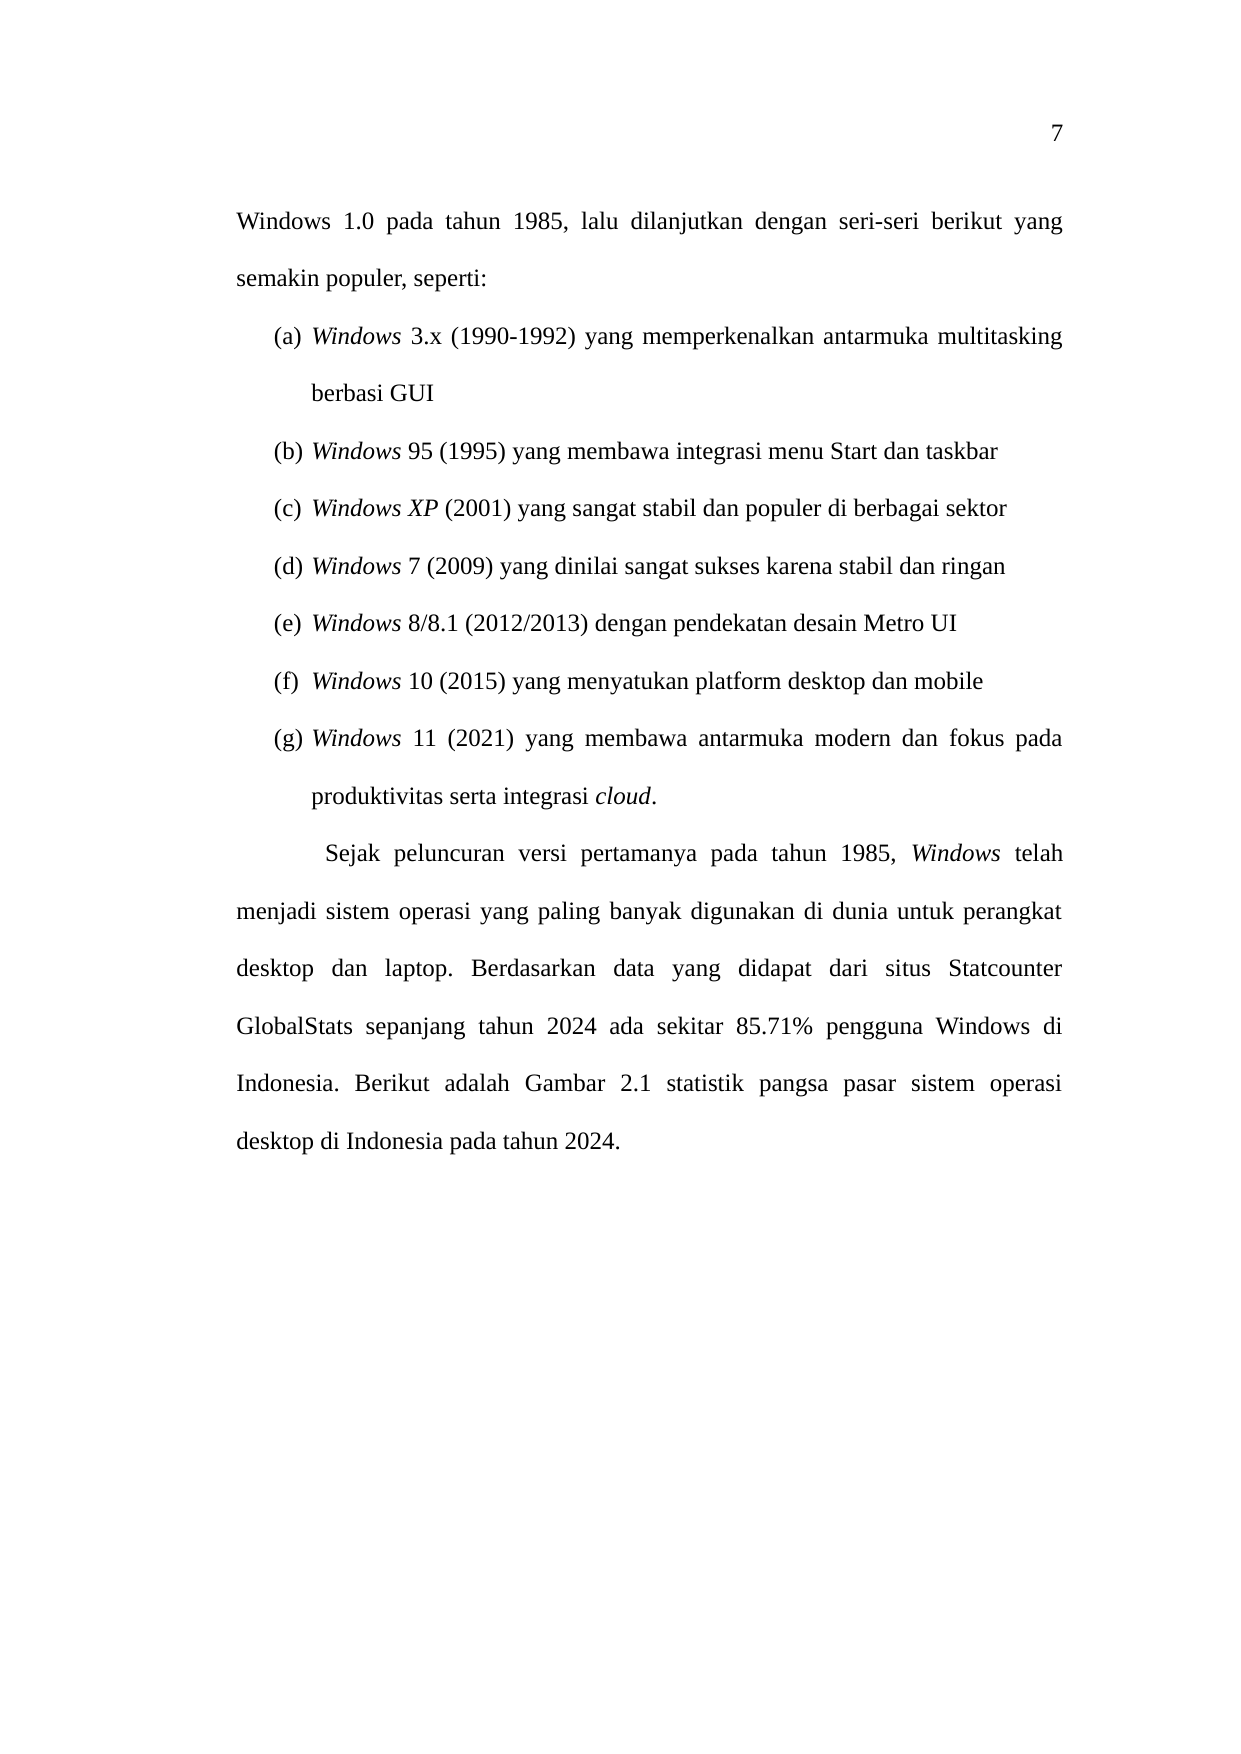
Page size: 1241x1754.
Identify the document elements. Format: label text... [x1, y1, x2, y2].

list Windows 10 (2015) yang menyatukan platform desktop dan mobile [274, 666, 1063, 695]
list Windows 3.x (1990-1992) yang memperkenalkan antarmuka multitasking berbasi GUI [274, 321, 1063, 407]
list Windows 95 (1995) yang membawa integrasi menu Start dan taskbar [274, 436, 1063, 465]
list Windows XP (2001) yang sangat stabil dan populer di berbagai sektor [274, 493, 1063, 522]
list Windows 7 (2009) yang dinilai sangat sukses karena stabil dan ringan [274, 551, 1063, 580]
text Windows 1.0 pada tahun 1985, lalu dilanjutkan dengan seri-seri berikut yang semakin populer, seperti: [236, 206, 1063, 292]
list Windows 8/8.1 (2012/2013) dengan pendekatan desain Metro UI [274, 608, 1063, 637]
text Sejak peluncuran versi pertamanya pada tahun 1985, Windows telah menjadi sistem operasi yang paling banyak digunakan di dunia untuk perangkat desktop dan laptop. Berdasarkan data yang didapat dari situs Statcounter GlobalStats sepanjang tahun 2024 ada sekitar 85.71% pengguna Windows di Indonesia. Berikut adalah Gambar 2.1 statistik pangsa pasar sistem operasi desktop di Indonesia pada tahun 2024. [236, 838, 1063, 1155]
list Windows 11 (2021) yang membawa antarmuka modern dan fokus pada produktivitas serta integrasi cloud. [274, 723, 1063, 810]
